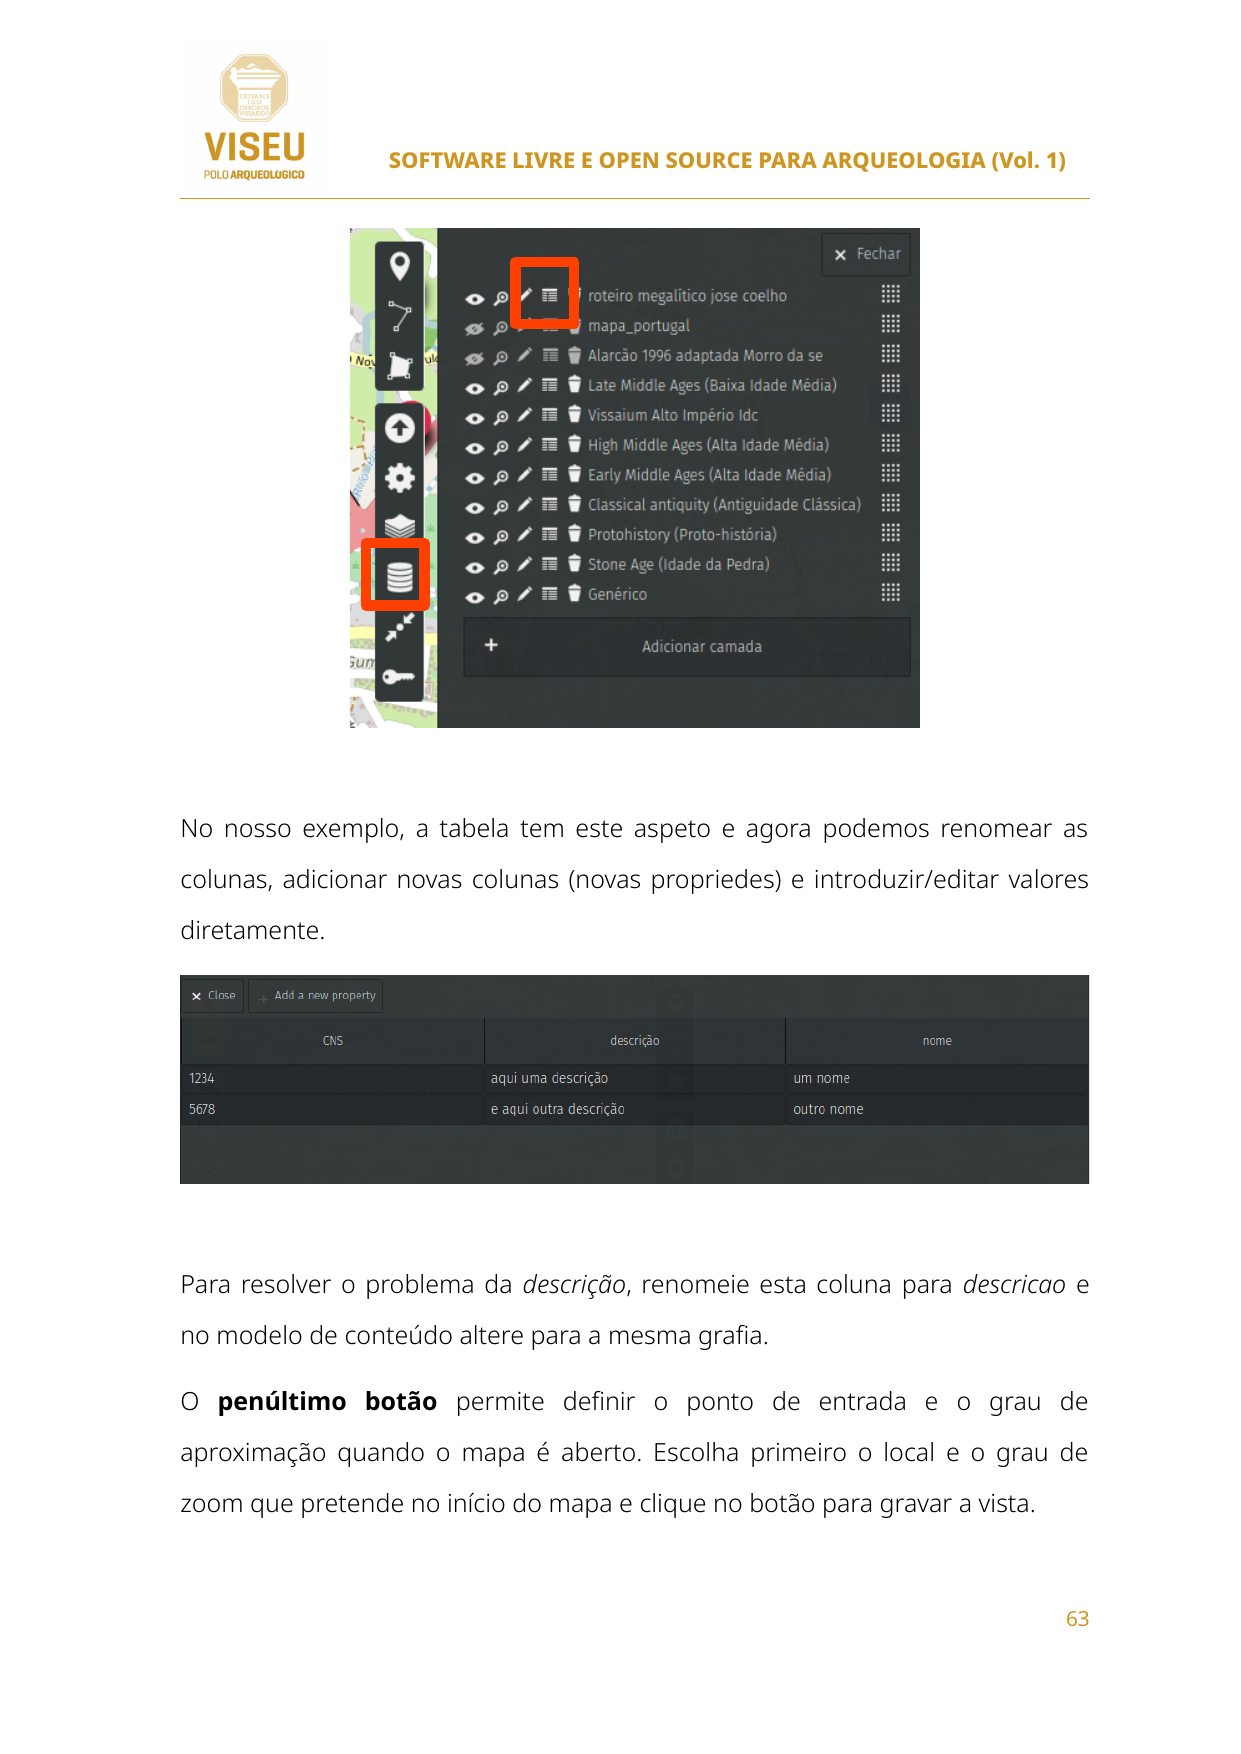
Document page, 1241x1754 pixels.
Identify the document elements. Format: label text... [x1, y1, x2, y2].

text Para resolver o problema da descrição, renomeie esta coluna para descricao e no modelo de conteúdo altere para a mesma grafia. [180, 1266, 1090, 1352]
picture [349, 228, 920, 728]
text No nosso exemplo, a tabela tem este aspeto e agora podemos renomear as colunas, adicionar novas colunas (novas propriedes) e introduzir/editar valores diretamente. [180, 810, 1090, 946]
picture [180, 975, 1090, 1184]
text O penúltimo botão permite definir o ponto de entrada e o grau de aproximação quando o mapa é aberto. Escolha primeiro o local e o grau de zoom que pretende no início do mapa e clique no botão para gravar a vista. [180, 1383, 1090, 1519]
